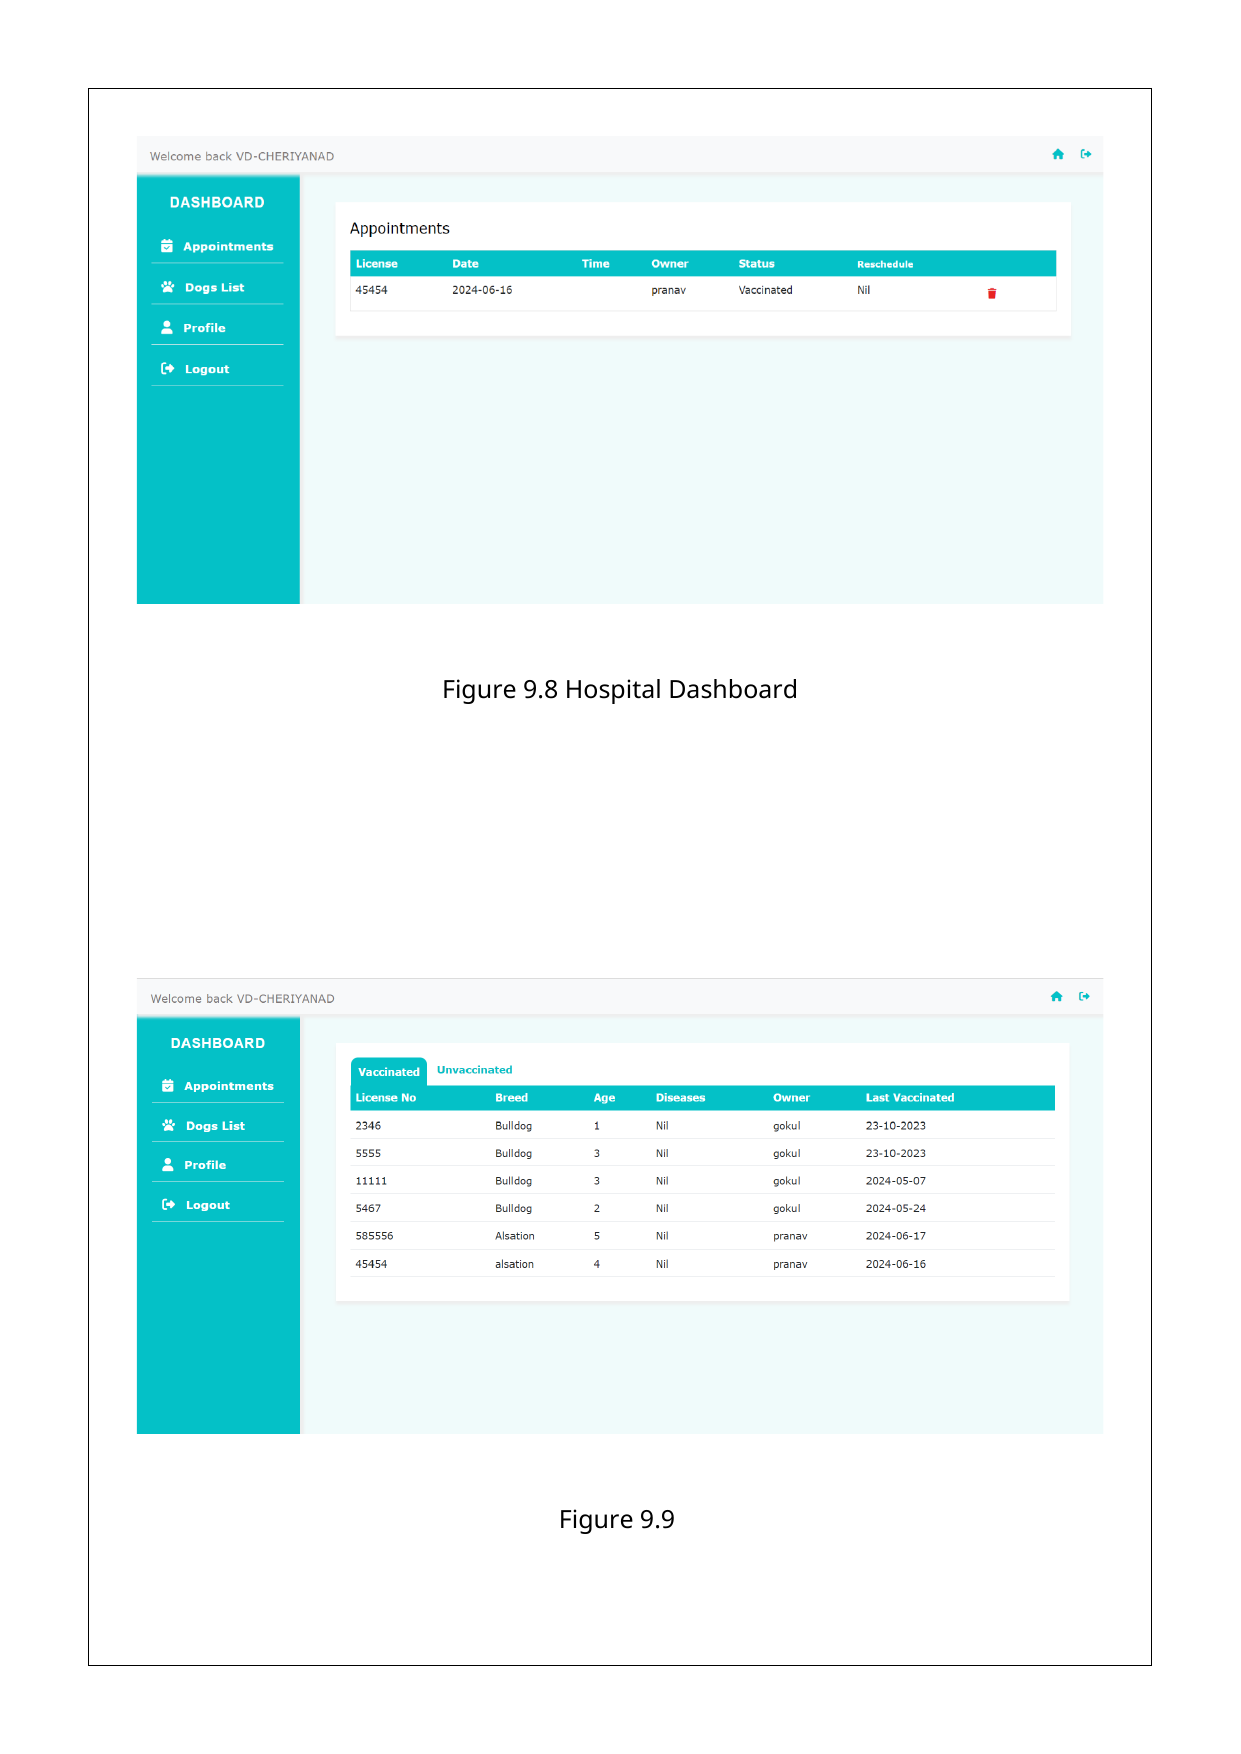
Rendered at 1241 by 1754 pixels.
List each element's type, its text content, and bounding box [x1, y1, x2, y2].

text Figure 9.8 Hospital Dashboard [137, 672, 1103, 706]
text Figure 9.9 [137, 1501, 1103, 1536]
